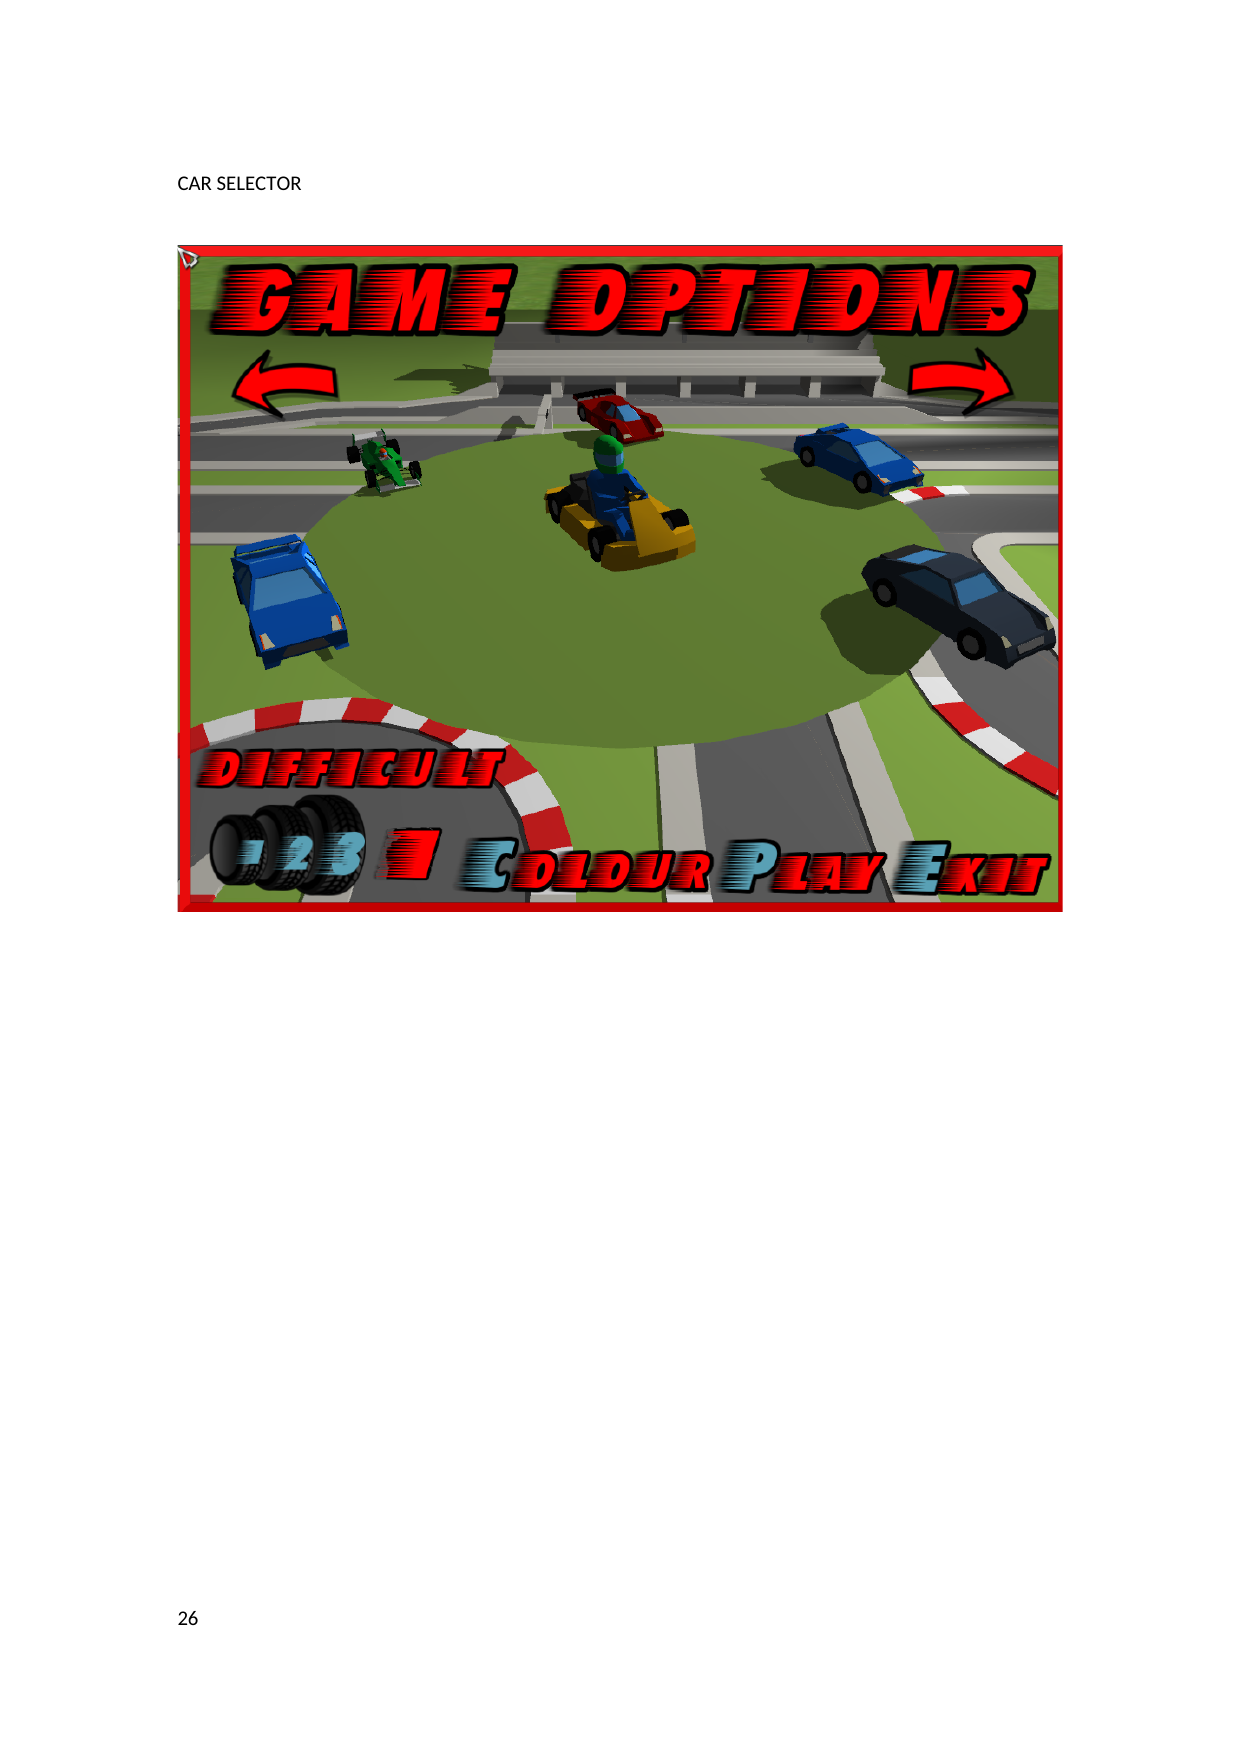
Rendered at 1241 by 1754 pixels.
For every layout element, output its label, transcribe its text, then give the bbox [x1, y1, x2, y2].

text CAR SELECTOR [177, 170, 1063, 196]
picture [177, 245, 1063, 912]
